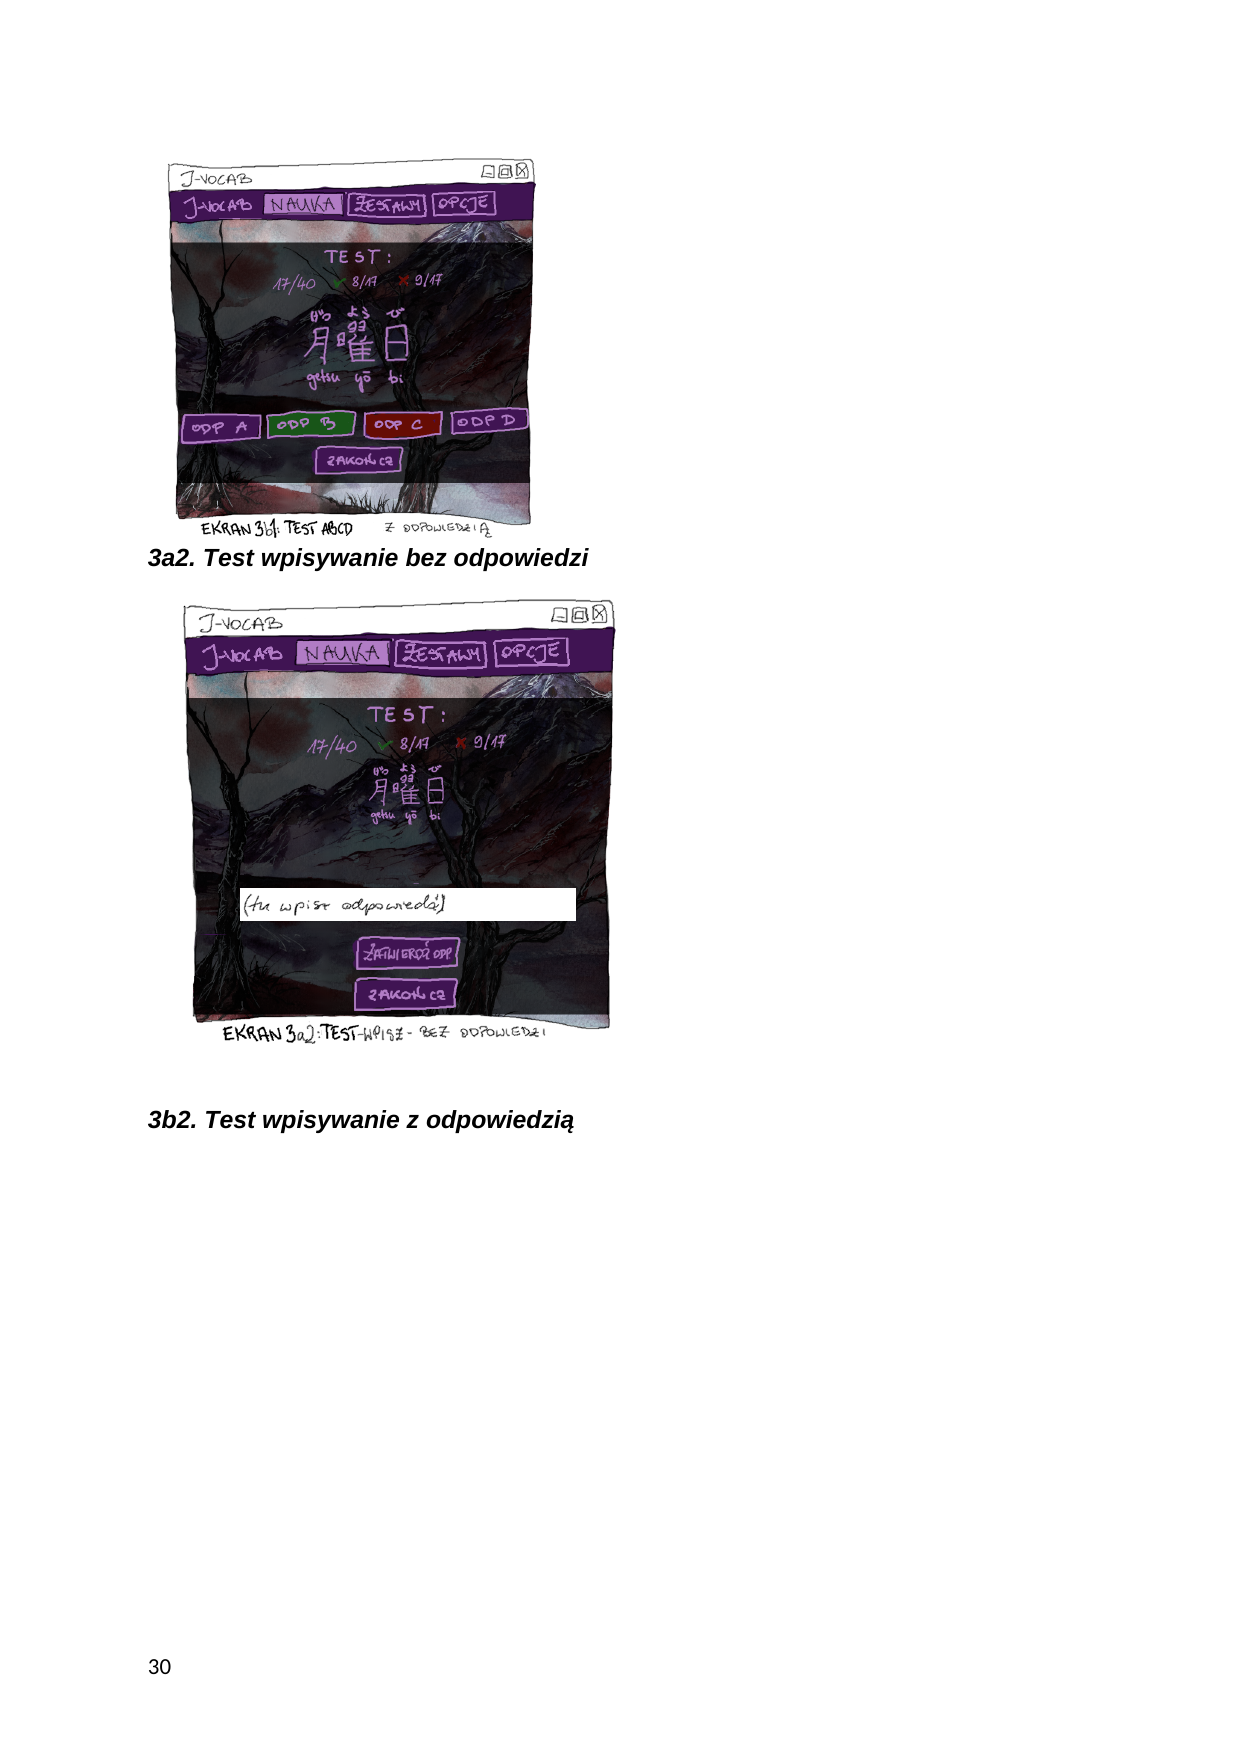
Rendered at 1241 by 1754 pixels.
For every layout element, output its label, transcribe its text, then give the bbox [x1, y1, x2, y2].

picture [158, 586, 637, 1048]
subtitle 3b2. Test wpisywanie z odpowiedzią [148, 1105, 1093, 1134]
picture [147, 147, 554, 541]
subtitle 3a2. Test wpisywanie bez odpowiedzi [148, 148, 1093, 572]
